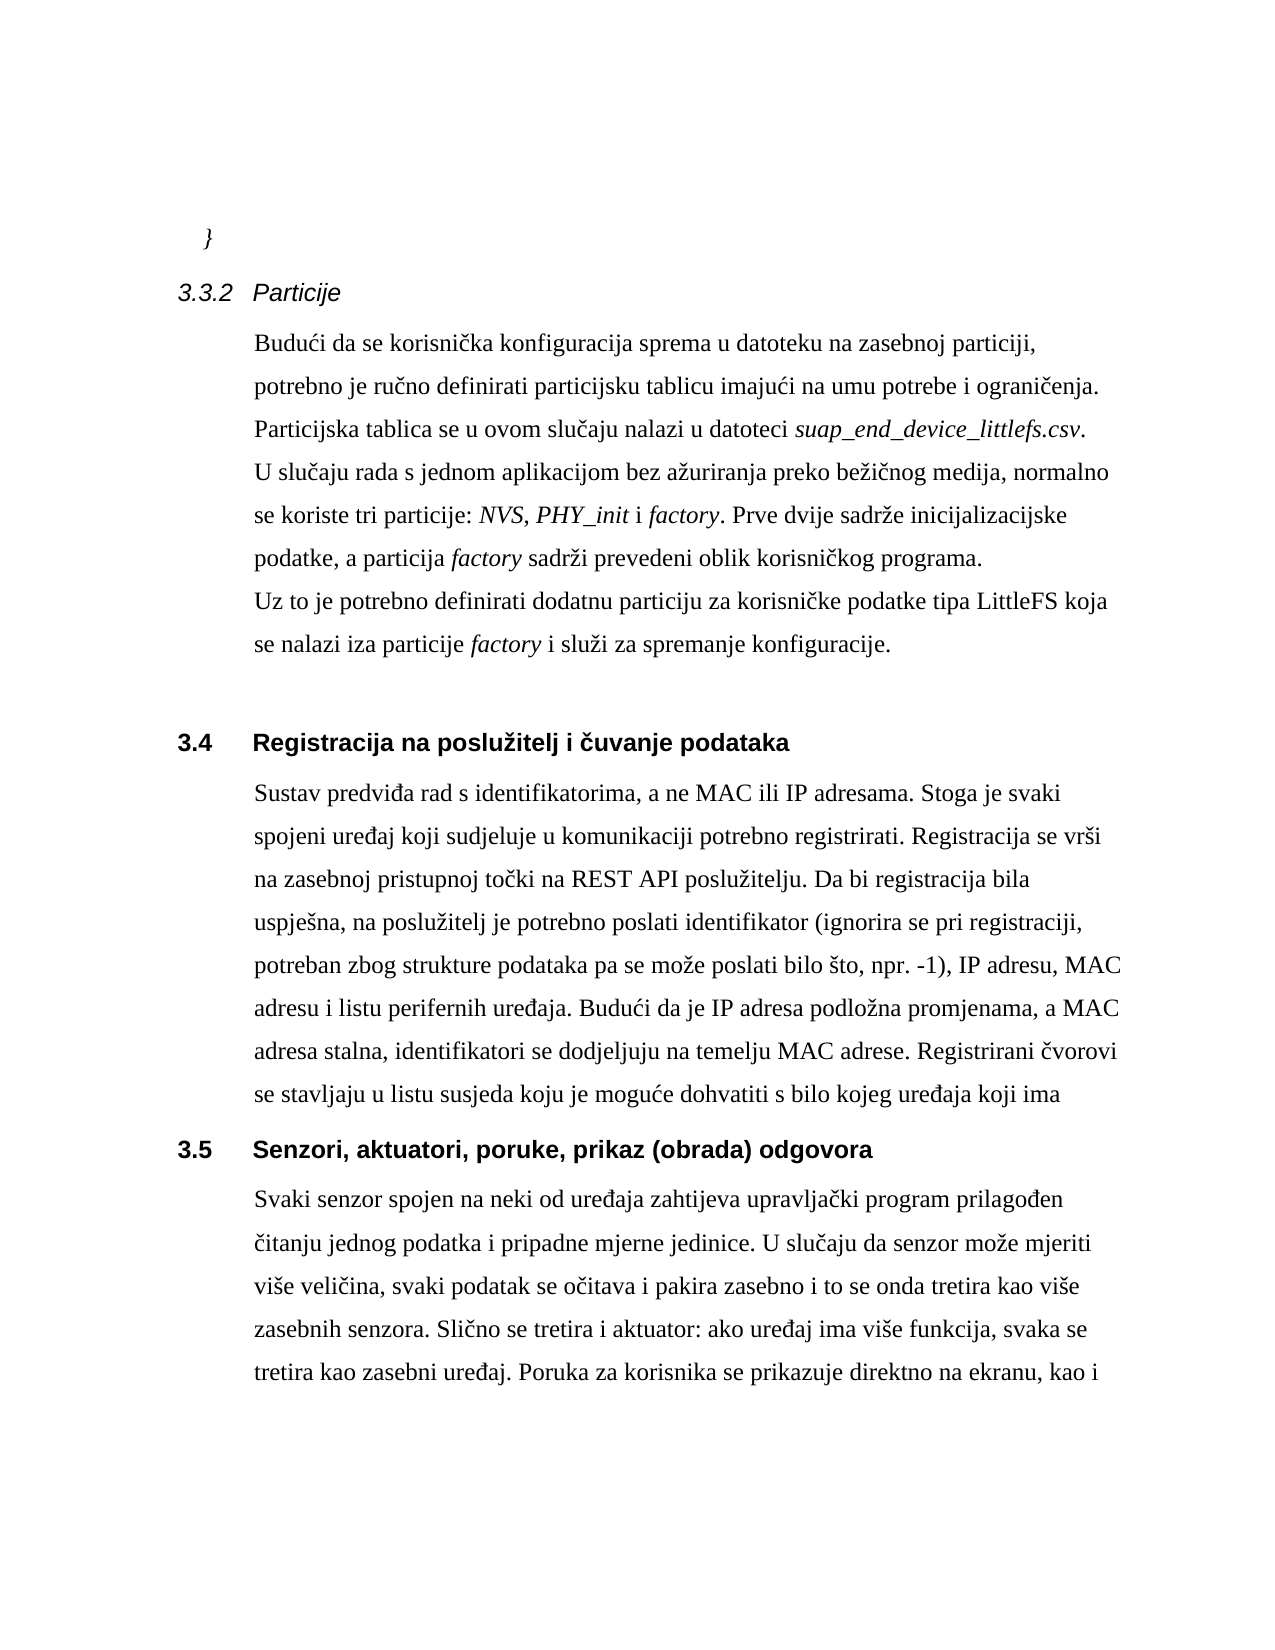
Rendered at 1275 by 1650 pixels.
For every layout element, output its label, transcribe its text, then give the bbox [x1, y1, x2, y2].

text Uz to je potrebno definirati dodatnu particiju za korisničke podatke tipa LittleFS koja se nalazi iza particije factory i služi za spremanje konfiguracije. [254, 586, 1127, 658]
text Svaki senzor spojen na neki od uređaja zahtijeva upravljački program prilagođen čitanju jednog podatka i pripadne mjerne jedinice. U slučaju da senzor može mjeriti više veličina, svaki podatak se očitava i pakira zasebno i to se onda tretira kao više zasebnih senzora. Slično se tretira i aktuator: ako uređaj ima više funkcija, svaka se tretira kao zasebni uređaj. Poruka za korisnika se prikazuje direktno na ekranu, kao i [254, 1184, 1127, 1386]
subtitle Particije [177, 278, 1127, 307]
subtitle Senzori, aktuatori, poruke, prikaz (obrada) odgovora [177, 1135, 1127, 1164]
text Budući da se korisnička konfiguracija sprema u datoteku na zasebnoj particiji, potrebno je ručno definirati particijsku tablicu imajući na umu potrebe i ograničenja. Particijska tablica se u ovom slučaju nalazi u datoteci suap_end_device_littlefs.csv. [254, 328, 1127, 443]
text } [177, 223, 1127, 251]
subtitle Registracija na poslužitelj i čuvanje podataka [177, 728, 1127, 757]
text U slučaju rada s jednom aplikacijom bez ažuriranja preko bežičnog medija, normalno se koriste tri particije: NVS, PHY_init i factory. Prve dvije sadrže inicijalizacijske podatke, a particija factory sadrži prevedeni oblik korisničkog programa. [254, 457, 1127, 572]
text Sustav predviđa rad s identifikatorima, a ne MAC ili IP adresama. Stoga je svaki spojeni uređaj koji sudjeluje u komunikaciji potrebno registrirati. Registracija se vrši na zasebnoj pristupnoj točki na REST API poslužitelju. Da bi registracija bila uspješna, na poslužitelj je potrebno poslati identifikator (ignorira se pri registraciji, potreban zbog strukture podataka pa se može poslati bilo što, npr. -1), IP adresu, MAC adresu i listu perifernih uređaja. Budući da je IP adresa podložna promjenama, a MAC adresa stalna, identifikatori se dodjeljuju na temelju MAC adrese. Registrirani čvorovi se stavljaju u listu susjeda koju je moguće dohvatiti s bilo kojeg uređaja koji ima [254, 778, 1127, 1108]
